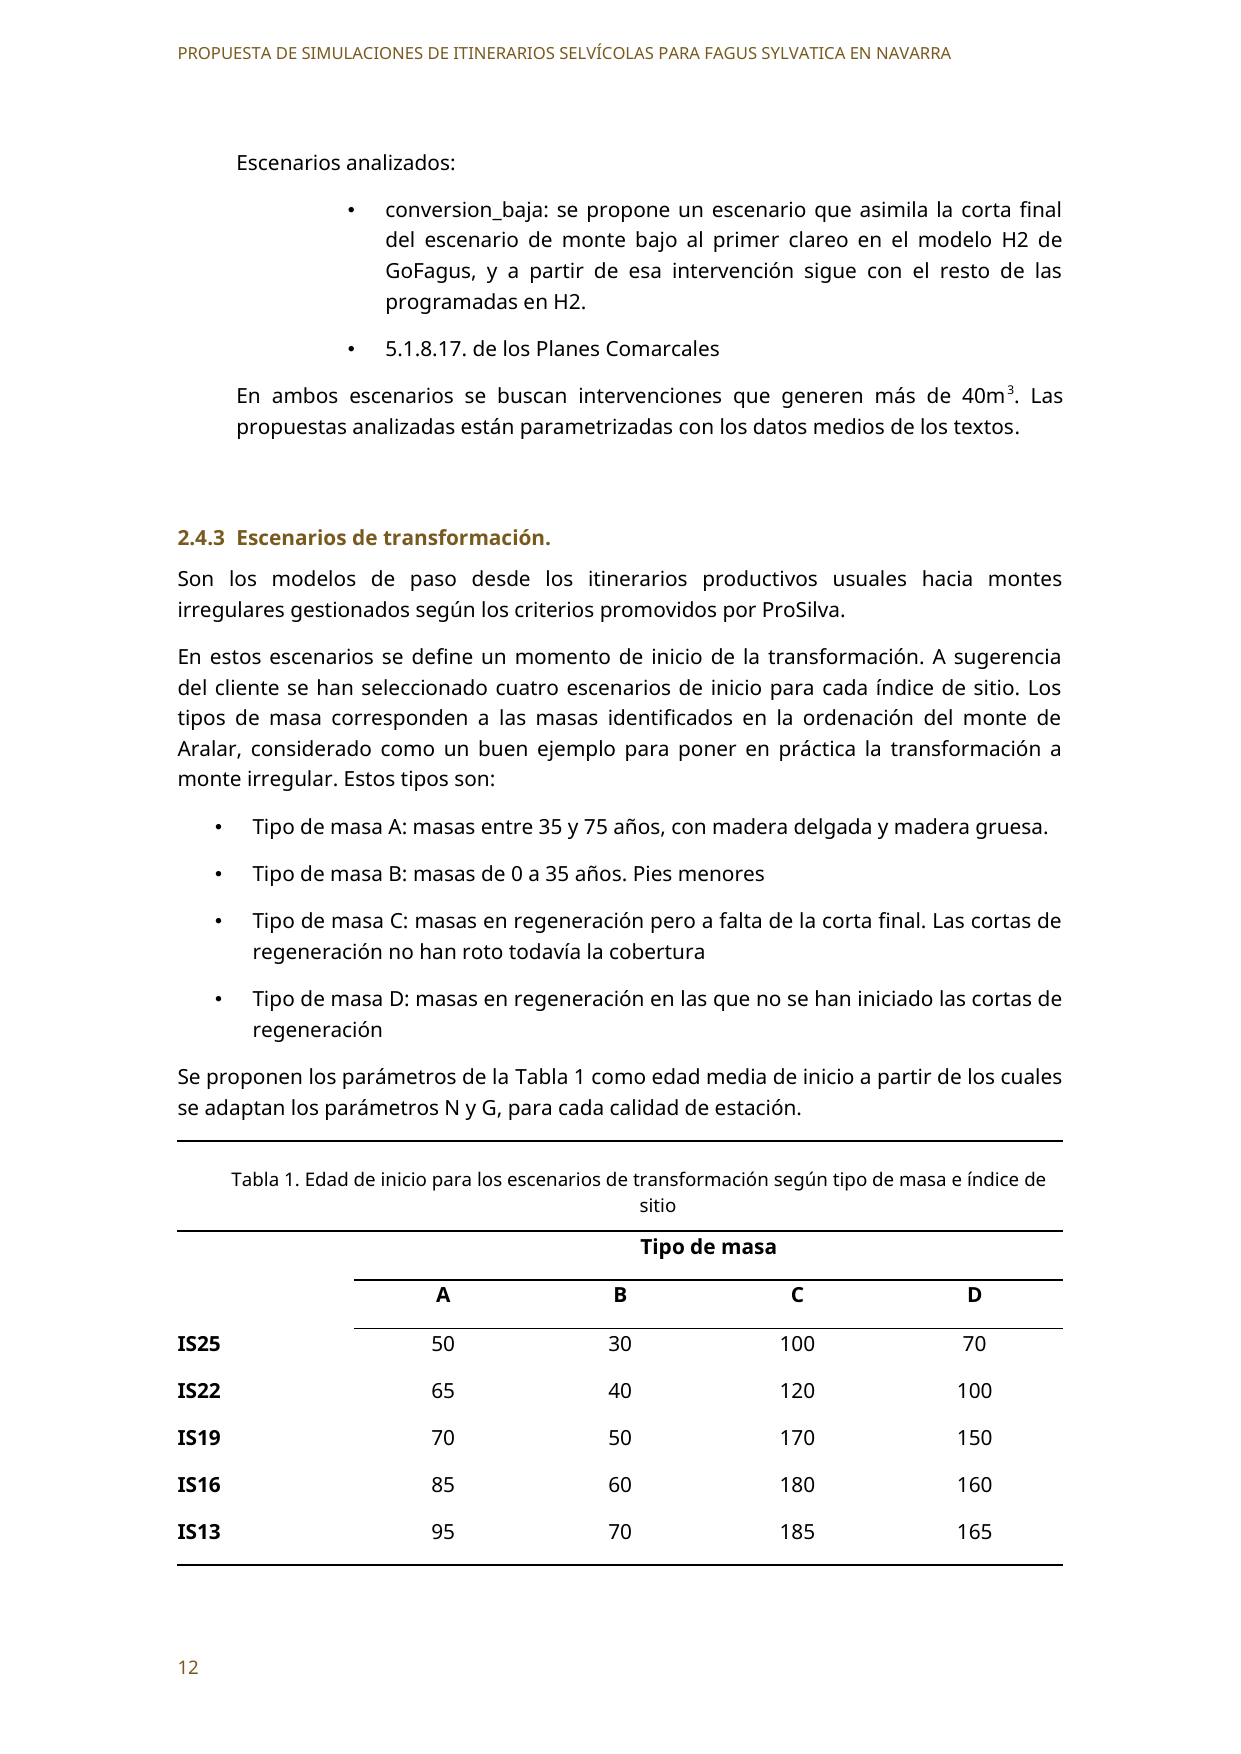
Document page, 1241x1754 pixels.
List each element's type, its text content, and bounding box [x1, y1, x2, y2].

table_cell IS16 [177, 1470, 354, 1517]
list Tipo de masa D: masas en regeneración en las que no se han iniciado las cortas de regeneración [215, 984, 1063, 1043]
table_cell C [709, 1281, 886, 1327]
text Se proponen los parámetros de la Tabla 1 como edad media de inicio a partir de los cuales se adaptan los parámetros N y G, para cada calidad de estación. [177, 1062, 1063, 1121]
table_cell 120 [709, 1376, 886, 1423]
table_cell 60 [531, 1470, 709, 1517]
subtitle Escenarios de transformación. [177, 523, 1063, 552]
list Tipo de masa C: masas en regeneración pero a falta de la corta final. Las cortas de regeneración no han roto todavía la cobertura [215, 906, 1063, 966]
text En ambos escenarios se buscan intervenciones que generen más de 40m3. Las propuestas analizadas están parametrizadas con los datos medios de los textos. [236, 381, 1063, 440]
table_cell 185 [709, 1517, 886, 1564]
table_cell 160 [886, 1470, 1063, 1517]
table_cell 70 [886, 1329, 1063, 1376]
table_cell 85 [354, 1470, 531, 1517]
table_cell 65 [354, 1376, 531, 1423]
table_cell 165 [886, 1517, 1063, 1564]
text Son los modelos de paso desde los itinerarios productivos usuales hacia montes irregulares gestionados según los criterios promovidos por ProSilva. [177, 564, 1063, 623]
table_cell IS13 [177, 1517, 354, 1564]
table_cell 40 [531, 1376, 709, 1423]
list 5.1.8.17. de los Planes Comarcales [348, 334, 1063, 362]
table_header ‍Edad de inicio para los escenarios de transformación según tipo de masa e índice de sitio [177, 1142, 1063, 1230]
table_cell 180 [709, 1470, 886, 1517]
table_cell B [531, 1281, 709, 1327]
table_cell 100 [886, 1376, 1063, 1423]
list conversion_baja: se propone un escenario que asimila la corta final del escenario de monte bajo al primer clareo en el modelo H2 de GoFagus, y a partir de esa intervención sigue con el resto de las programadas en H2. [348, 195, 1063, 315]
list Tipo de masa A: masas entre 35 y 75 años, con madera delgada y madera gruesa. [215, 812, 1063, 840]
table_cell IS25 [177, 1328, 354, 1376]
table_cell IS22 [177, 1376, 354, 1423]
table_cell D [886, 1281, 1063, 1327]
text Escenarios analizados: [236, 148, 1063, 176]
table_cell IS19 [177, 1423, 354, 1470]
table_cell ‍ [177, 1232, 354, 1327]
table_cell 30 [531, 1329, 709, 1376]
table_cell 70 [354, 1423, 531, 1470]
table_cell A [354, 1281, 531, 1327]
text En estos escenarios se define un momento de inicio de la transformación. A sugerencia del cliente se han seleccionado cuatro escenarios de inicio para cada índice de sitio. Los tipos de masa corresponden a las masas identificados en la ordenación del monte de Aralar, considerado como un buen ejemplo para poner en práctica la transformación a monte irregular. Estos tipos son: [177, 642, 1063, 793]
table_cell 70 [531, 1517, 709, 1564]
table_cell 50 [531, 1423, 709, 1470]
table_cell 170 [709, 1423, 886, 1470]
table_cell 95 [354, 1517, 531, 1564]
table_cell 150 [886, 1423, 1063, 1470]
table_cell 100 [709, 1329, 886, 1376]
table_cell Tipo de masa [354, 1232, 1063, 1279]
list Tipo de masa B: masas de 0 a 35 años. Pies menores [215, 859, 1063, 888]
table_cell 50 [354, 1329, 531, 1376]
